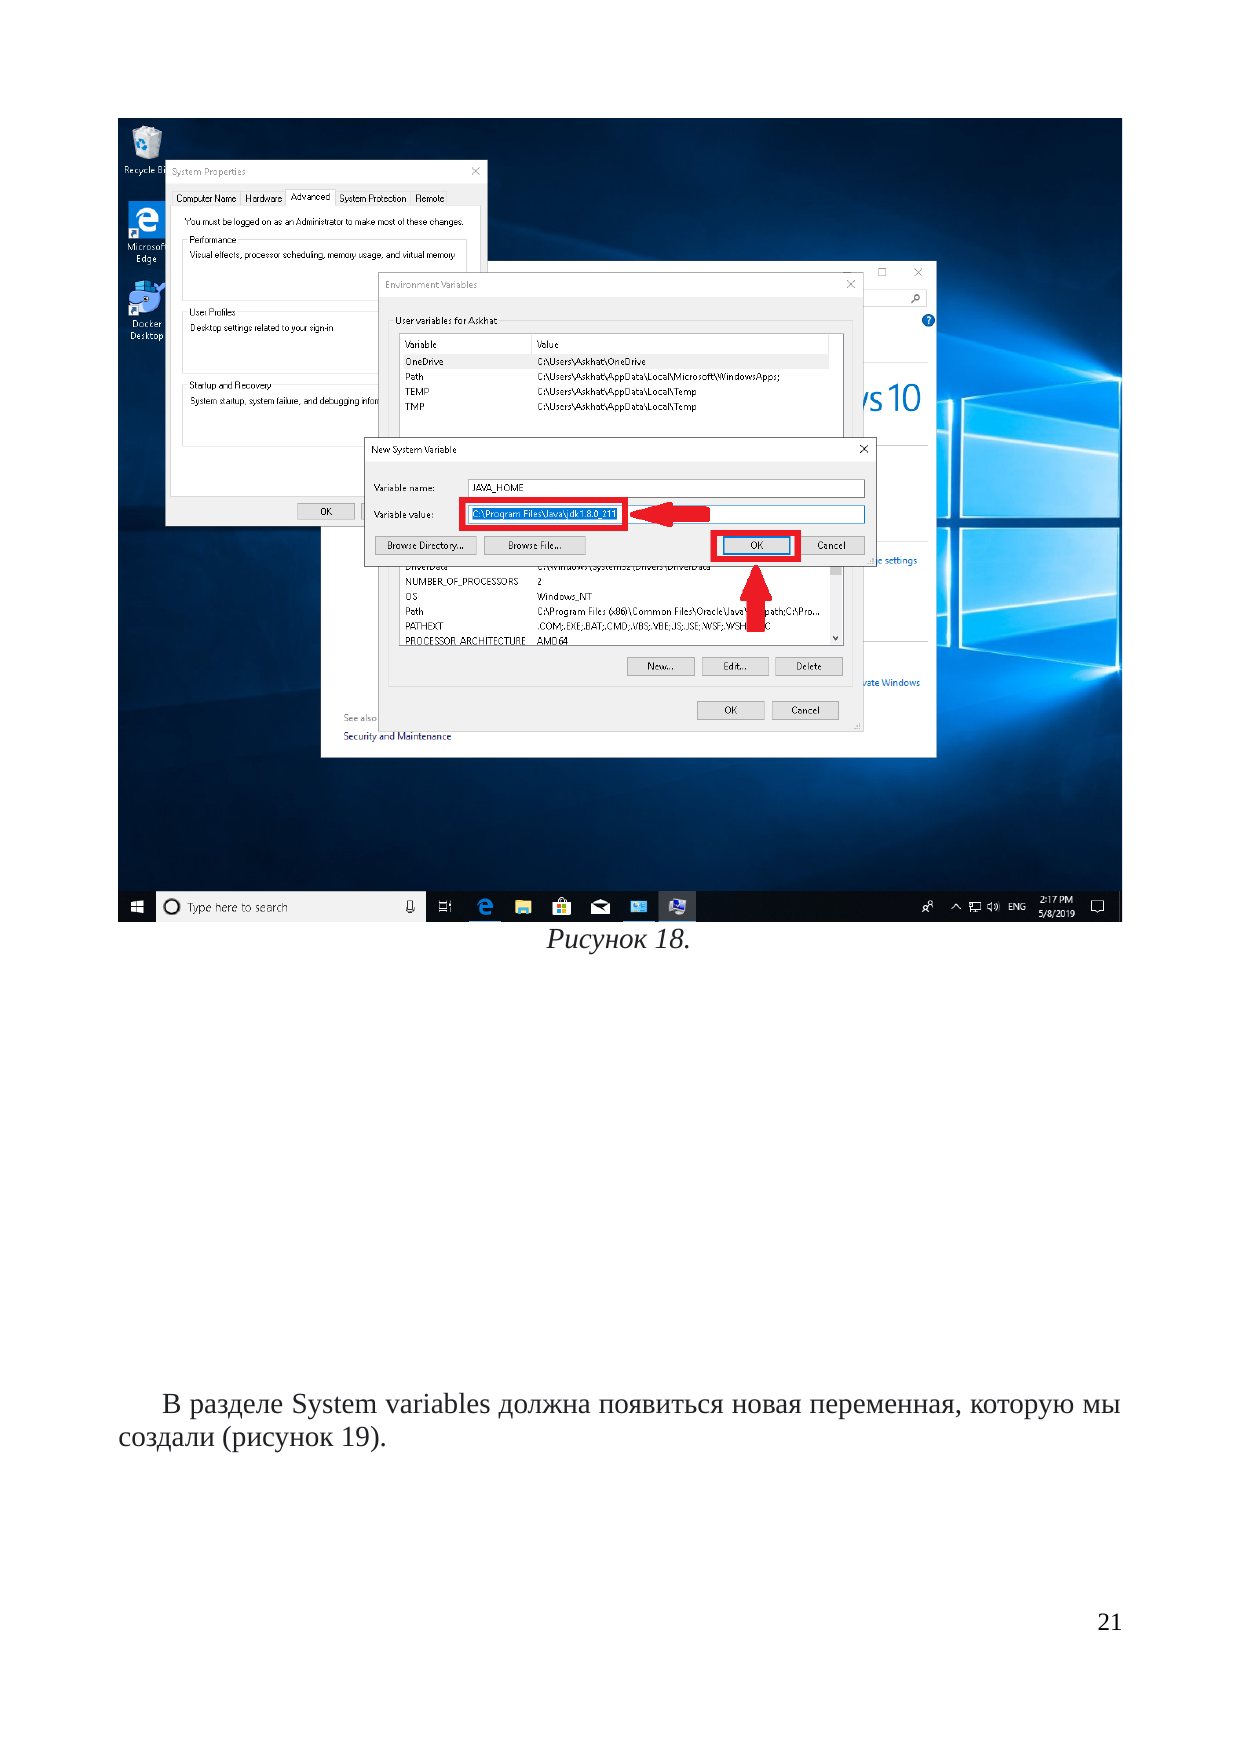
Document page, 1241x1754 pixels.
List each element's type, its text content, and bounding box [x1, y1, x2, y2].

text Рисунок 18. [118, 922, 1122, 955]
picture [118, 118, 1123, 922]
text В разделе System variables должна появиться новая переменная, которую мы создали (рисунок 19). [118, 1386, 1122, 1453]
